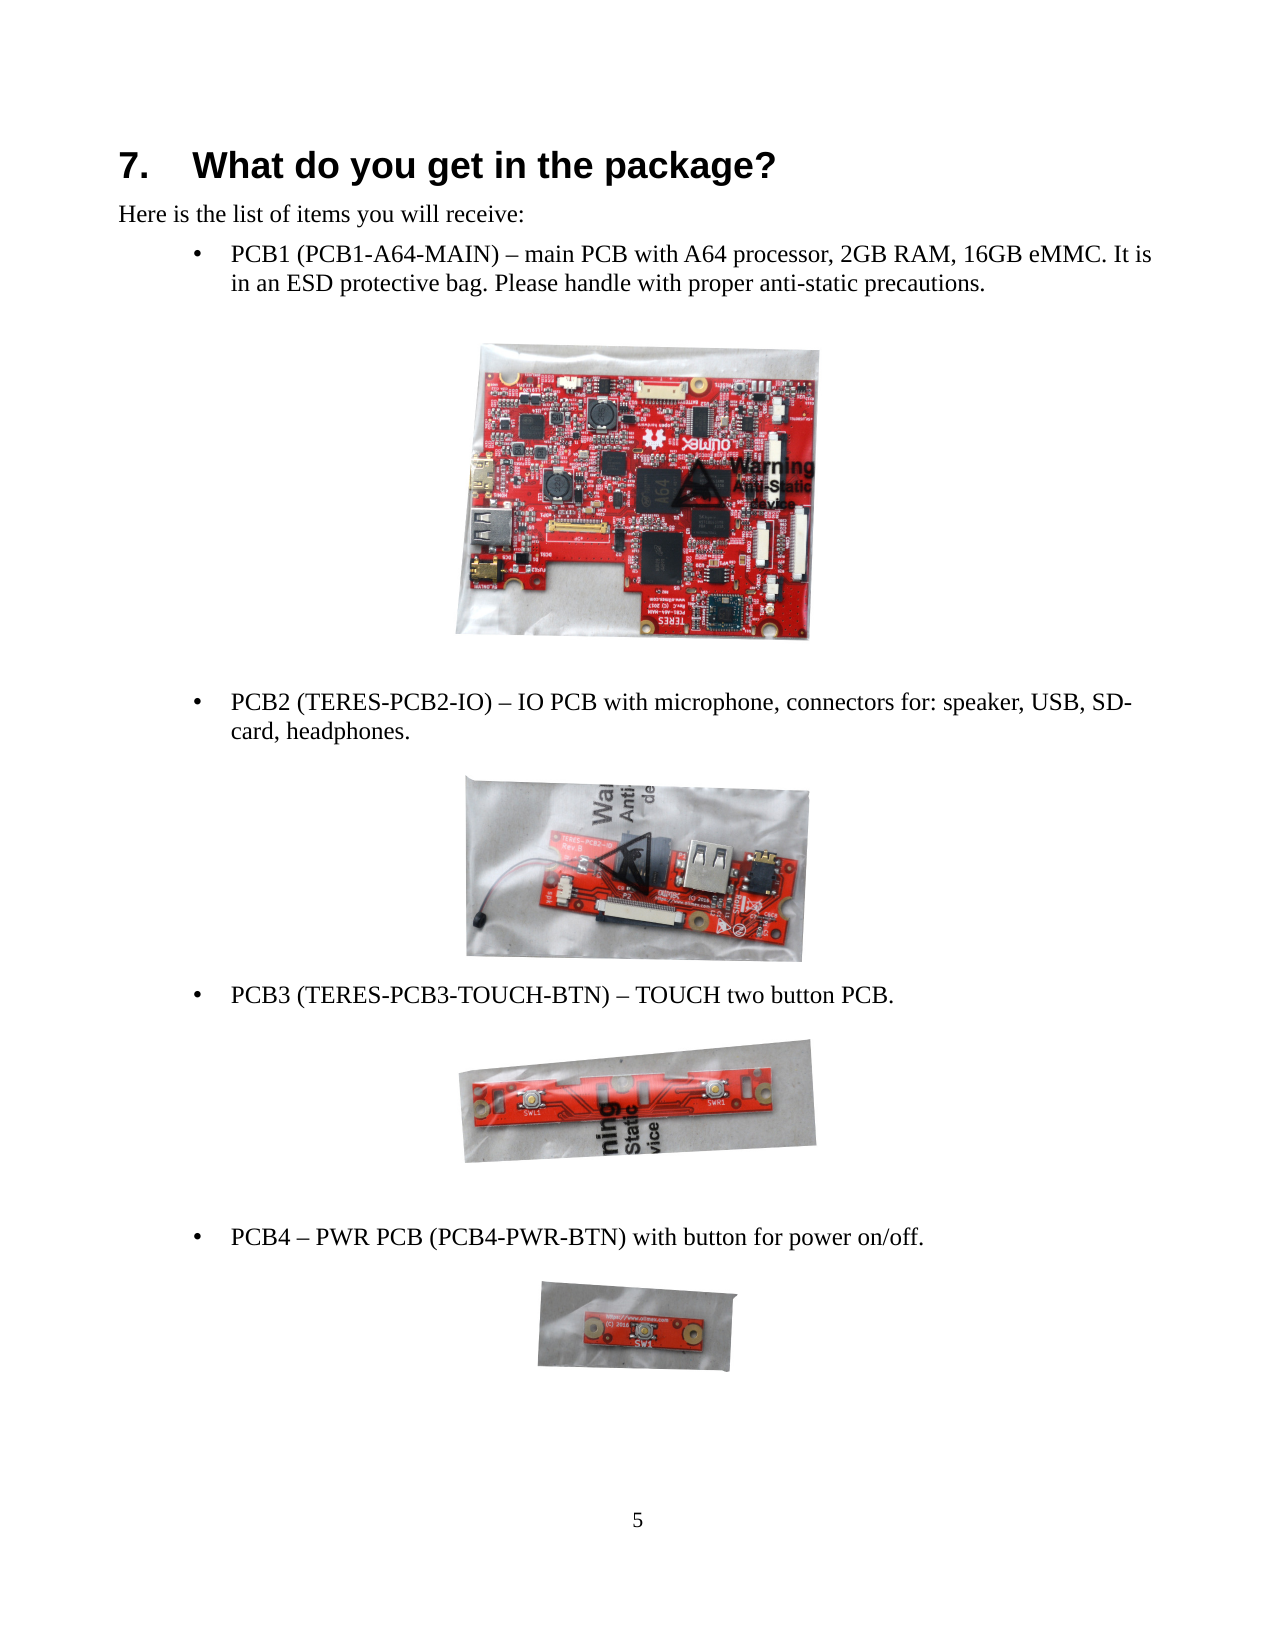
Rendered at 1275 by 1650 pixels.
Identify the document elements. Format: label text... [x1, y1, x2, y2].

picture [437, 327, 838, 669]
list PCB4 – PWR PCB (PCB4-PWR-BTN) with button for power on/off. [193, 1222, 1157, 1251]
list PCB3 (TERES-PCB3-TOUCH-BTN) – TOUCH two button PCB. [193, 756, 1157, 1009]
picture [437, 775, 838, 962]
subtitle What do you get in the package? [118, 143, 1157, 186]
picture [537, 1281, 738, 1372]
text Here is the list of items you will receive: [118, 199, 1157, 227]
picture [437, 1039, 838, 1163]
list PCB1 (PCB1-A64-MAIN) – main PCB with A64 processor, 2GB RAM, 16GB eMMC. It is in an ESD protective bag. Please handle with proper anti-static precautions. [193, 239, 1157, 297]
list PCB2 (TERES-PCB2-IO) – IO PCB with microphone, connectors for: speaker, USB, SD-card, headphones. [193, 308, 1157, 745]
